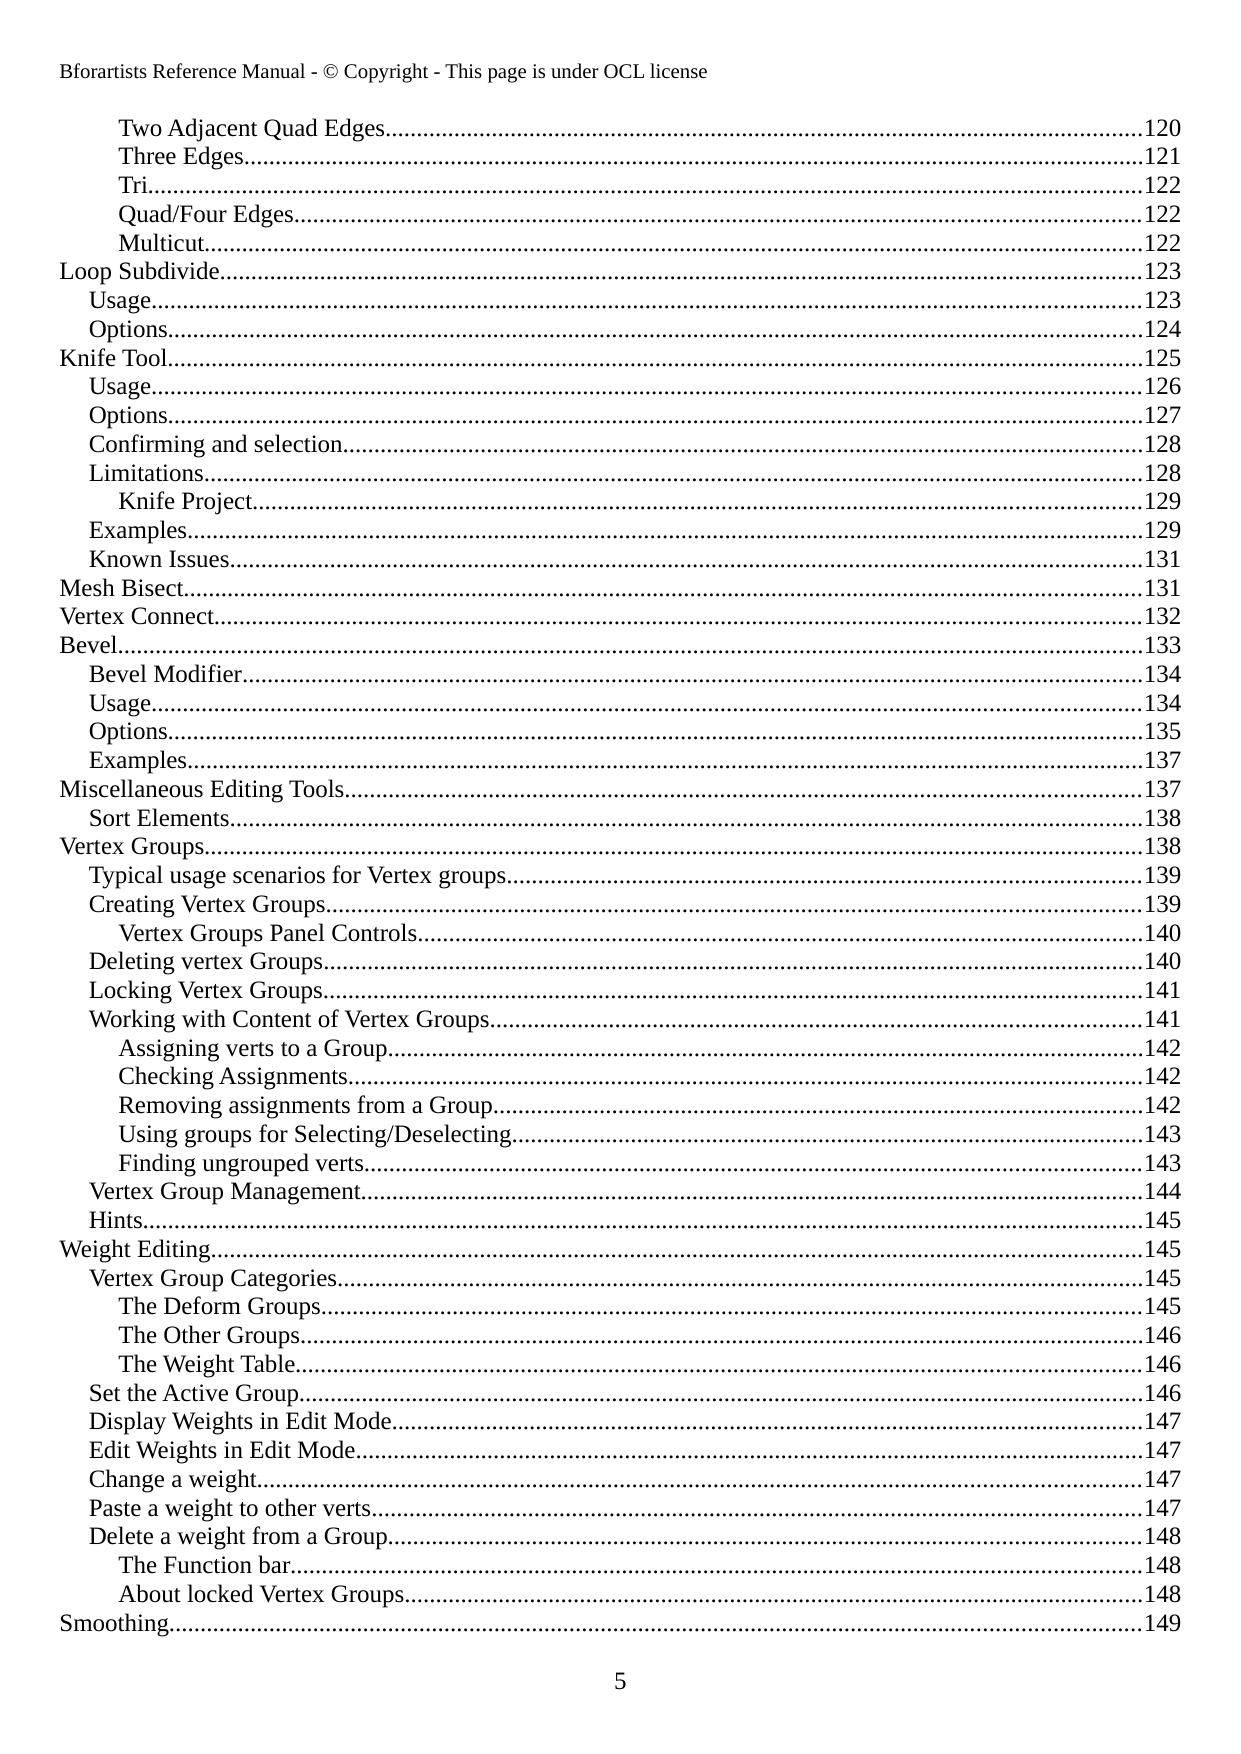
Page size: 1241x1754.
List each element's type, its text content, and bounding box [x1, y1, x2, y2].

text Examples 129 [88, 515, 1181, 544]
text Two Adjacent Quad Edges 120 [118, 113, 1181, 141]
text Quad/Four Edges 122 [118, 199, 1181, 228]
text Paste a weight to other verts 147 [88, 1493, 1181, 1521]
text Vertex Group Management 144 [88, 1176, 1181, 1205]
text Three Edges 121 [118, 141, 1181, 170]
text Multicut 122 [118, 228, 1181, 256]
text Deleting vertex Groups 140 [88, 946, 1181, 975]
text Options 135 [88, 716, 1181, 745]
text Assigning verts to a Group 142 [118, 1033, 1181, 1061]
text The Weight Table 146 [118, 1349, 1181, 1378]
text About locked Vertex Groups 148 [118, 1579, 1181, 1608]
text The Function bar 148 [118, 1550, 1181, 1579]
text Knife Project 129 [118, 486, 1181, 515]
text Removing assignments from a Group 142 [118, 1090, 1181, 1119]
text Using groups for Selecting/Deselecting 143 [118, 1119, 1181, 1148]
text Vertex Groups 138 [59, 831, 1181, 860]
text Bevel 133 [59, 630, 1181, 659]
text Vertex Connect 132 [59, 601, 1181, 630]
text Usage 126 [88, 371, 1181, 400]
text Mesh Bisect 131 [59, 573, 1181, 601]
text Usage 134 [88, 688, 1181, 716]
text Display Weights in Edit Mode 147 [88, 1406, 1181, 1435]
text Edit Weights in Edit Mode 147 [88, 1435, 1181, 1464]
text Limitations 128 [88, 458, 1181, 486]
text Options 124 [88, 314, 1181, 343]
text Hints 145 [88, 1205, 1181, 1234]
text Working with Content of Vertex Groups 141 [88, 1004, 1181, 1033]
text Usage 123 [88, 285, 1181, 314]
text Smoothing 149 [59, 1608, 1181, 1636]
text Sort Elements 138 [88, 803, 1181, 831]
text Options 127 [88, 400, 1181, 429]
text Checking Assignments 142 [118, 1061, 1181, 1090]
text Confirming and selection 128 [88, 429, 1181, 458]
text Knife Tool 125 [59, 343, 1181, 371]
text Tri 122 [118, 170, 1181, 199]
text Vertex Group Categories 145 [88, 1263, 1181, 1291]
text Locking Vertex Groups 141 [88, 975, 1181, 1004]
text Set the Active Group 146 [88, 1378, 1181, 1406]
text Miscellaneous Editing Tools 137 [59, 774, 1181, 803]
text The Other Groups 146 [118, 1320, 1181, 1349]
text Creating Vertex Groups 139 [88, 889, 1181, 918]
text Delete a weight from a Group 148 [88, 1521, 1181, 1550]
text Vertex Groups Panel Controls 140 [118, 918, 1181, 946]
text Loop Subdivide 123 [59, 256, 1181, 285]
text Typical usage scenarios for Vertex groups 139 [88, 860, 1181, 889]
text Change a weight 147 [88, 1464, 1181, 1493]
text Examples 137 [88, 745, 1181, 774]
text The Deform Groups 145 [118, 1291, 1181, 1320]
text Known Issues 131 [88, 544, 1181, 573]
text Weight Editing 145 [59, 1234, 1181, 1263]
text Finding ungrouped verts 143 [118, 1148, 1181, 1176]
text Bevel Modifier 134 [88, 659, 1181, 688]
